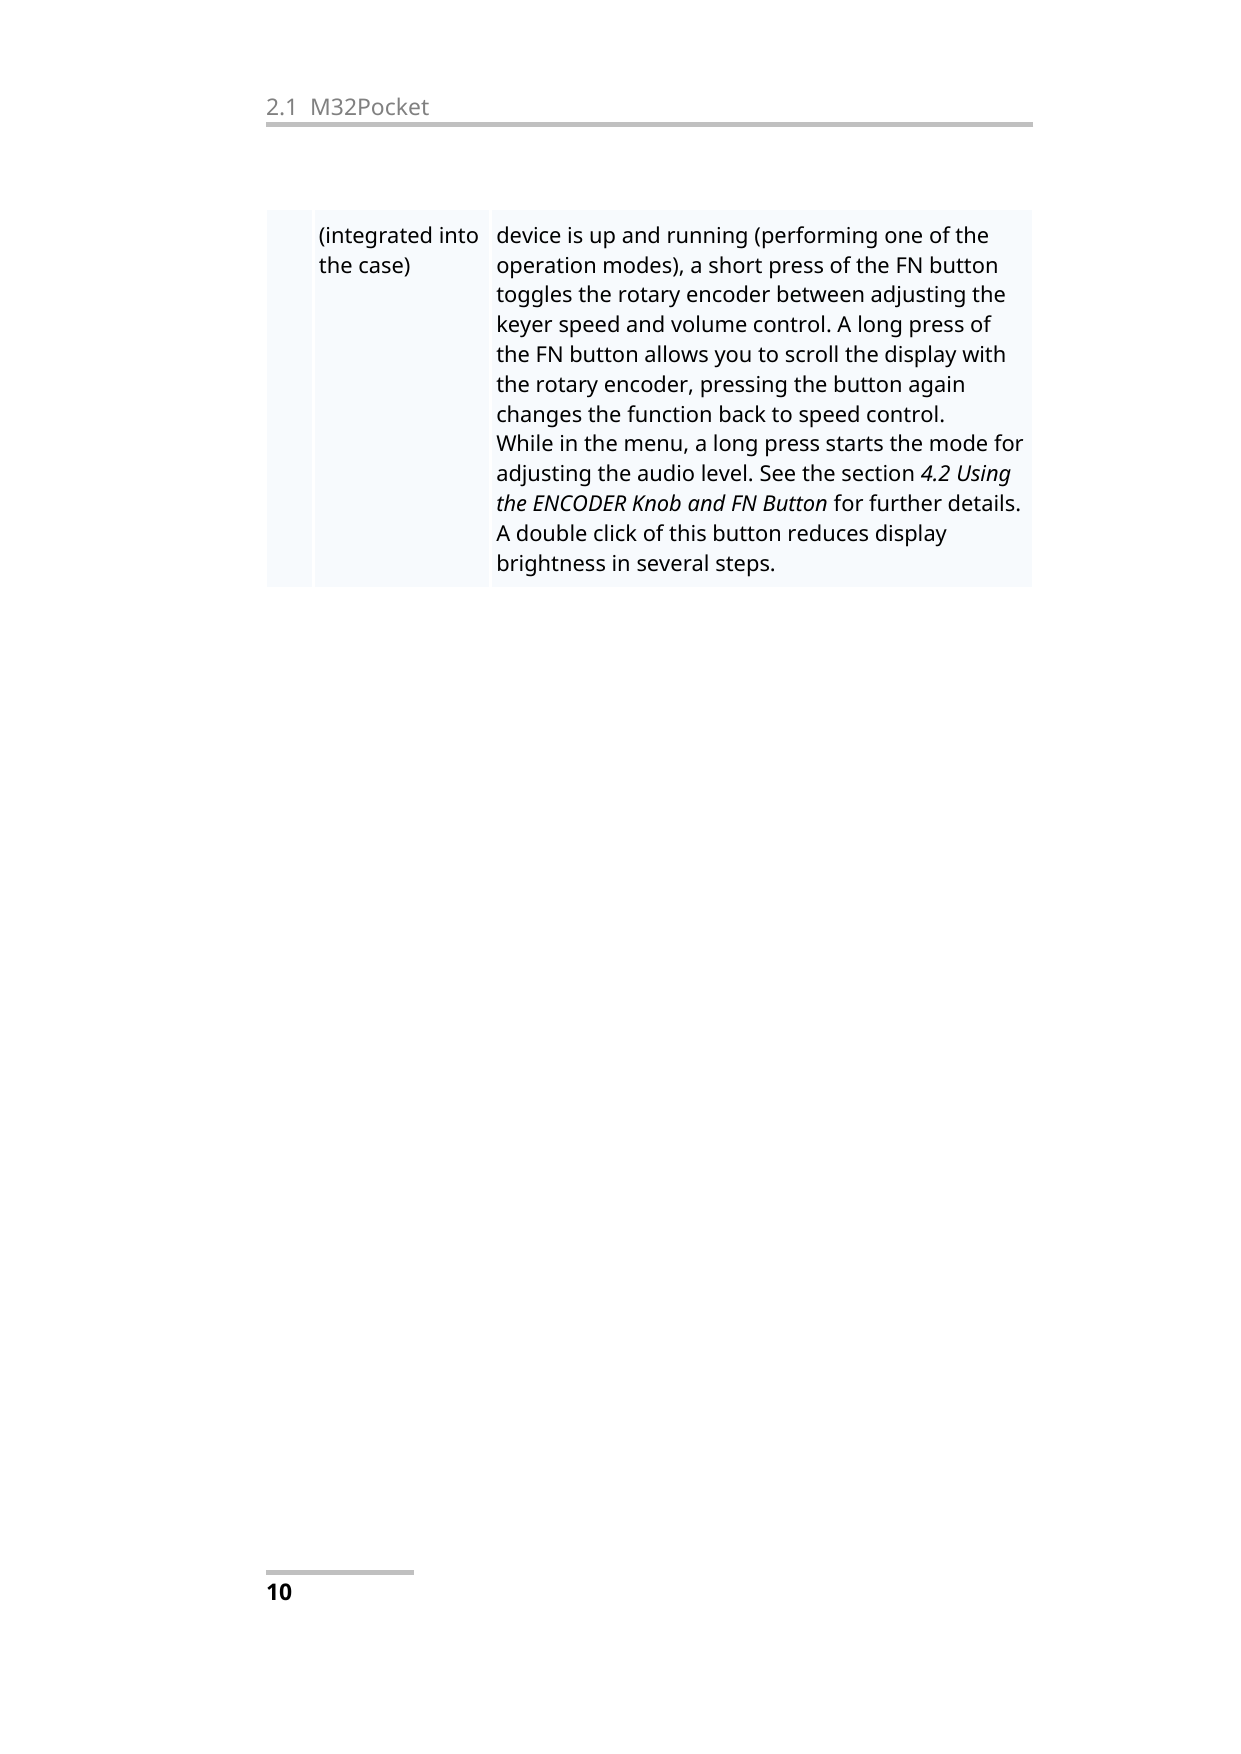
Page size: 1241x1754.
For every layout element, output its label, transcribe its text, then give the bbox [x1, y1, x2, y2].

table_cell (integrated into the case) [315, 210, 489, 587]
table_cell device is up and running (performing one of the operation modes), a short press of the FN button toggles the rotary encoder between adjusting the keyer speed and volume control. A long press of the FN button allows you to scroll the display with the rotary encoder, pressing the button again changes the function back to speed control. While in the menu, a long press starts the mode for adjusting the audio level. See the section 4.2 Using the ENCODER Knob and FN Button for further details. A double click of this button reduces display brightness in several steps. [492, 210, 1032, 587]
table_cell [267, 210, 312, 587]
